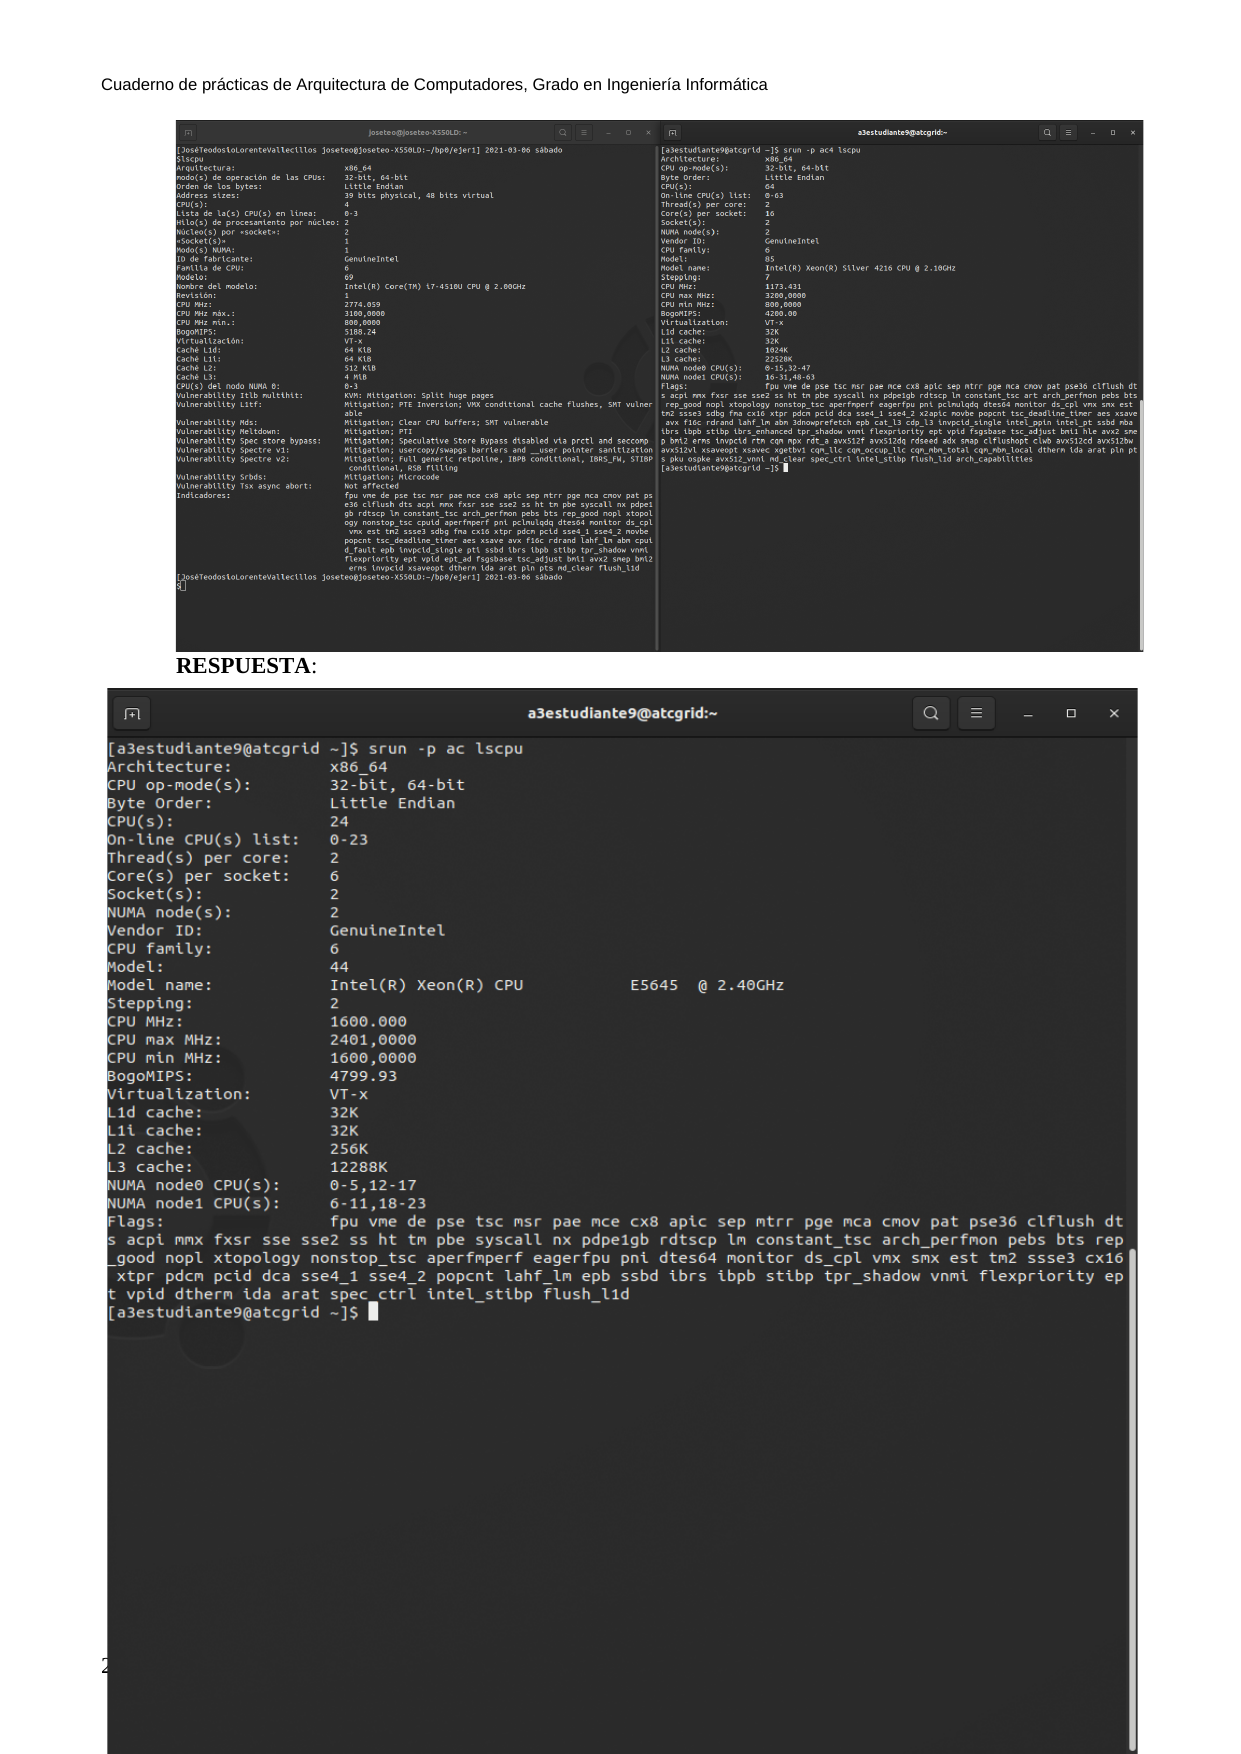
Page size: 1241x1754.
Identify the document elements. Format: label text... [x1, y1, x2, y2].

picture [175, 120, 1144, 652]
picture [107, 688, 1138, 1754]
list RESPUESTA: [176, 652, 1143, 678]
